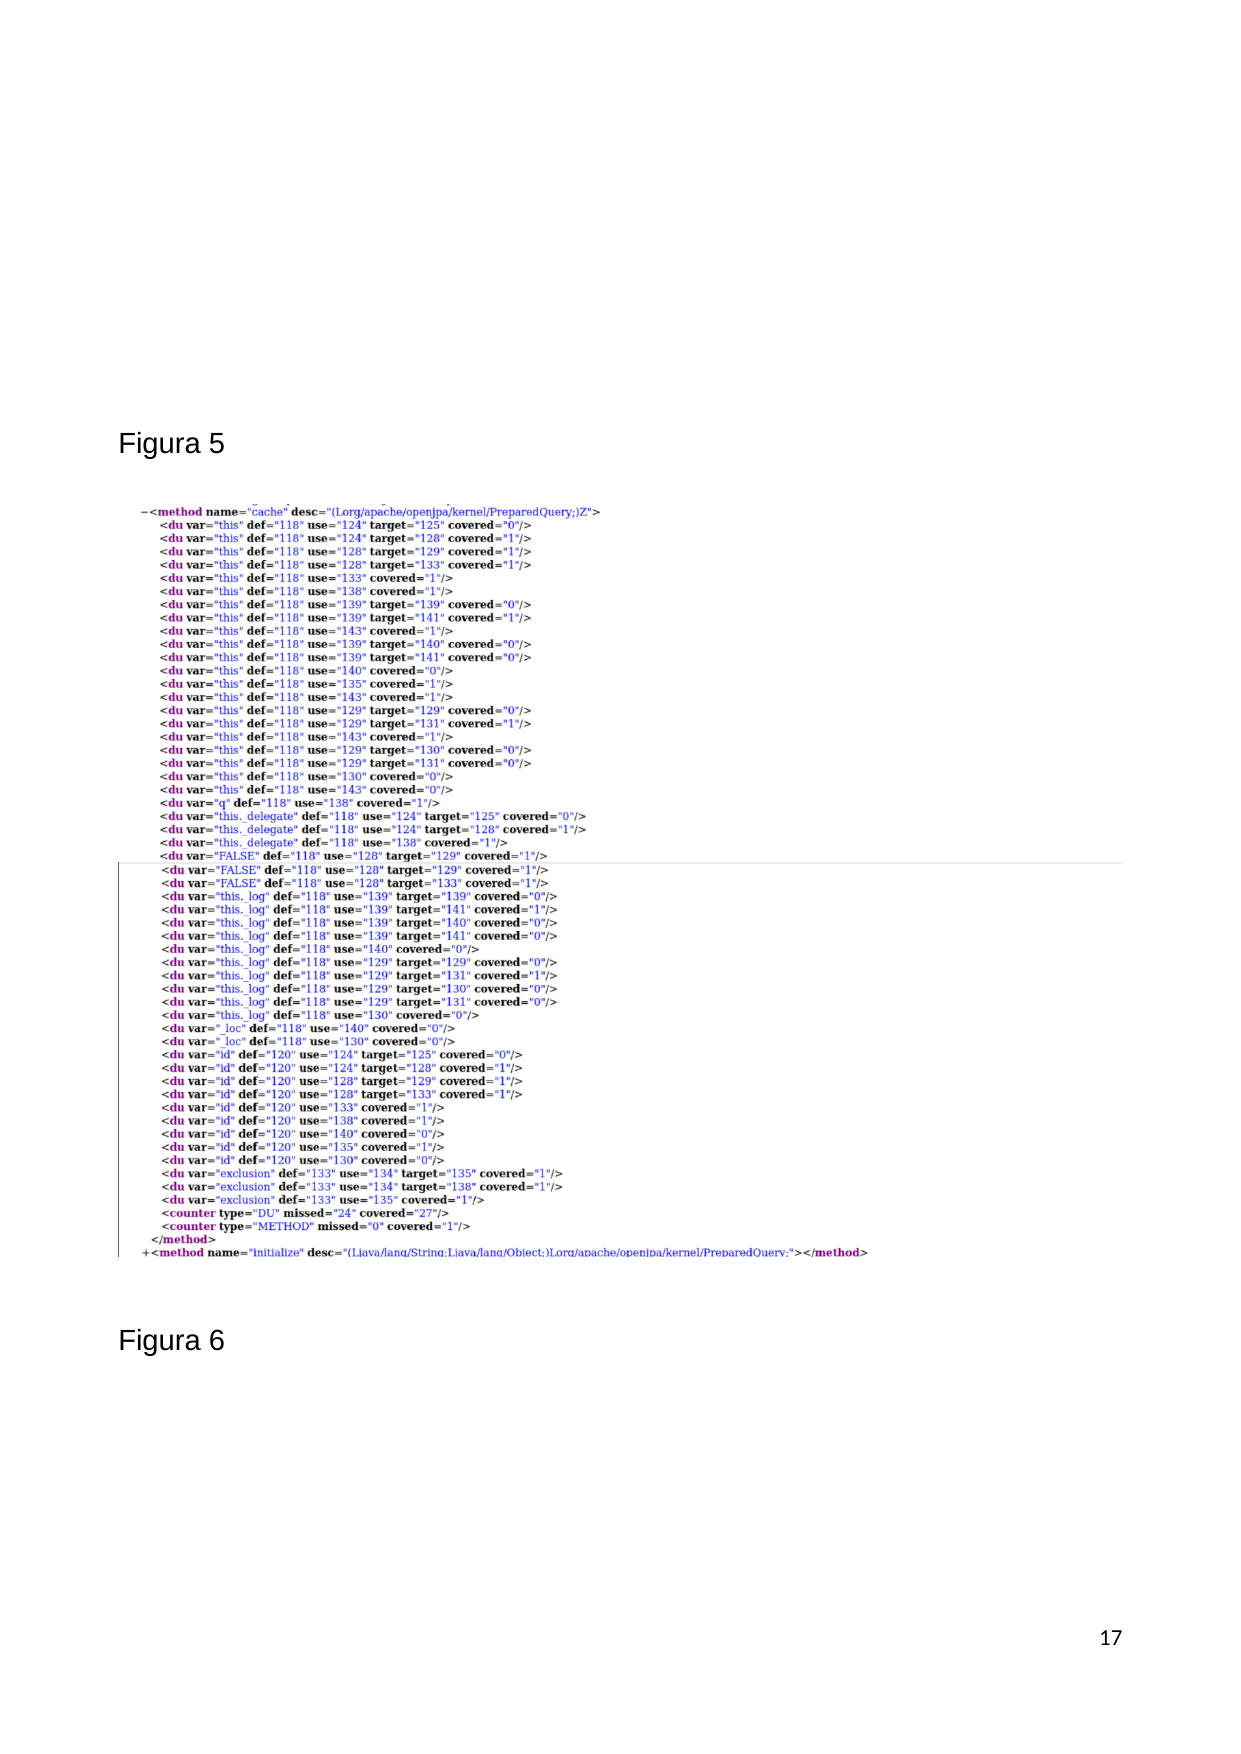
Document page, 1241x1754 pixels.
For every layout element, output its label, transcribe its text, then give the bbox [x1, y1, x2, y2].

text Figura 6 [118, 1323, 1122, 1357]
text Figura 5 [118, 426, 1122, 460]
